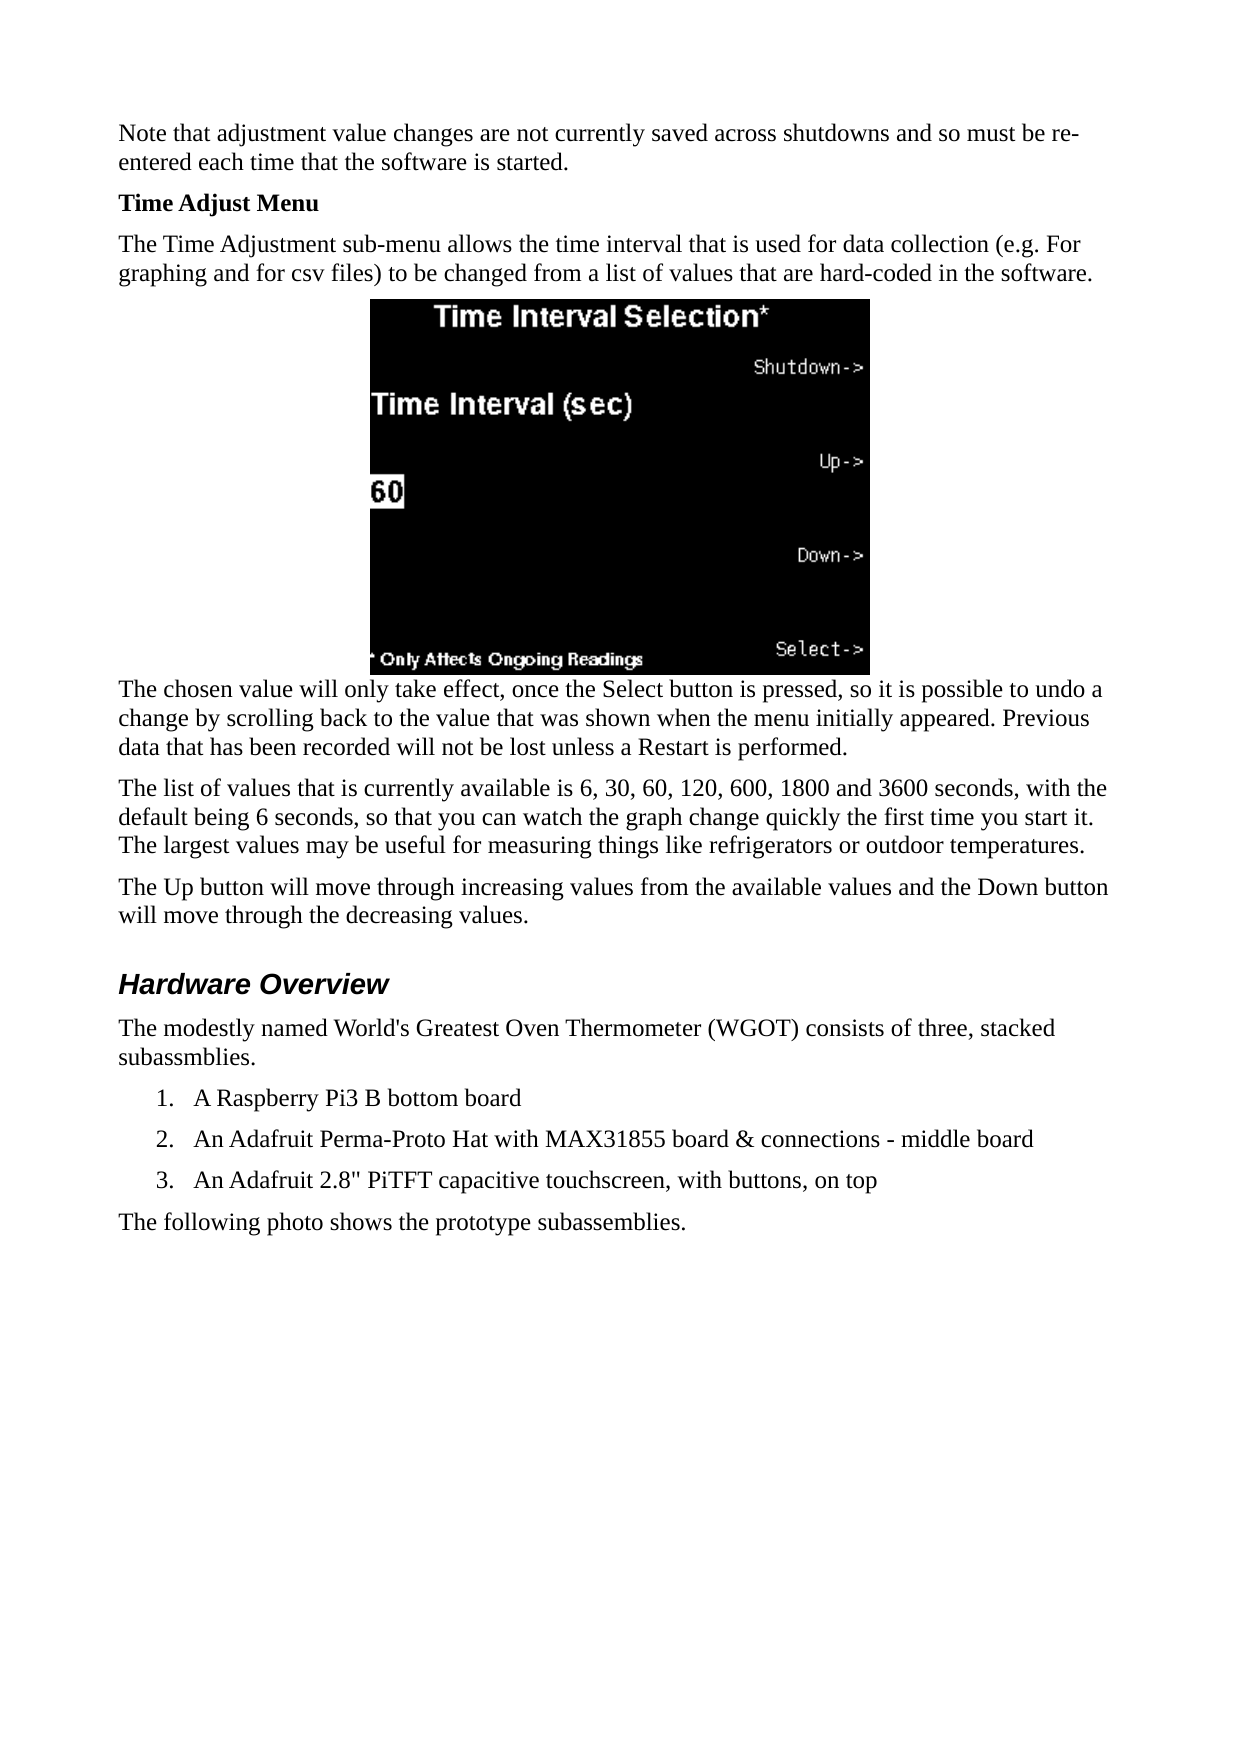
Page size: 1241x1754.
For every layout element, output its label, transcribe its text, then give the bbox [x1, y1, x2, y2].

text Time Adjust Menu [118, 188, 1122, 217]
list An Adafruit Perma-Proto Hat with MAX31855 board & connections - middle board [156, 1124, 1122, 1153]
text The Up button will move through increasing values from the available values and the Down button will move through the decreasing values. [118, 872, 1122, 929]
text The list of values that is currently available is 6, 30, 60, 120, 600, 1800 and 3600 seconds, with the default being 6 seconds, so that you can watch the graph change quickly the first time you start it. The largest values may be useful for measuring things like refrigerators or outdoor temperatures. [118, 773, 1122, 859]
list An Adafruit 2.8" PiTFT capacitive touchscreen, with buttons, on top [156, 1165, 1122, 1194]
text The chosen value will only take effect, once the Select button is pressed, so it is possible to undo a change by scrolling back to the value that was shown when the menu initially appeared. Previous data that has been recorded will not be lost unless a Restart is performed. [118, 299, 1122, 761]
subtitle Hardware Overview [118, 967, 1122, 1000]
picture [370, 299, 870, 675]
text The Time Adjustment sub-menu allows the time interval that is used for data collection (e.g. For graphing and for csv files) to be changed from a list of values that are hard-coded in the software. [118, 229, 1122, 287]
text The modestly named World's Greatest Oven Thermometer (WGOT) consists of three, stacked subassmblies. [118, 1013, 1122, 1070]
text Note that adjustment value changes are not currently saved across shutdowns and so must be re-entered each time that the software is started. [118, 118, 1122, 176]
list A Raspberry Pi3 B bottom board [156, 1083, 1122, 1112]
text The following photo shows the prototype subassemblies. [118, 1207, 1122, 1235]
